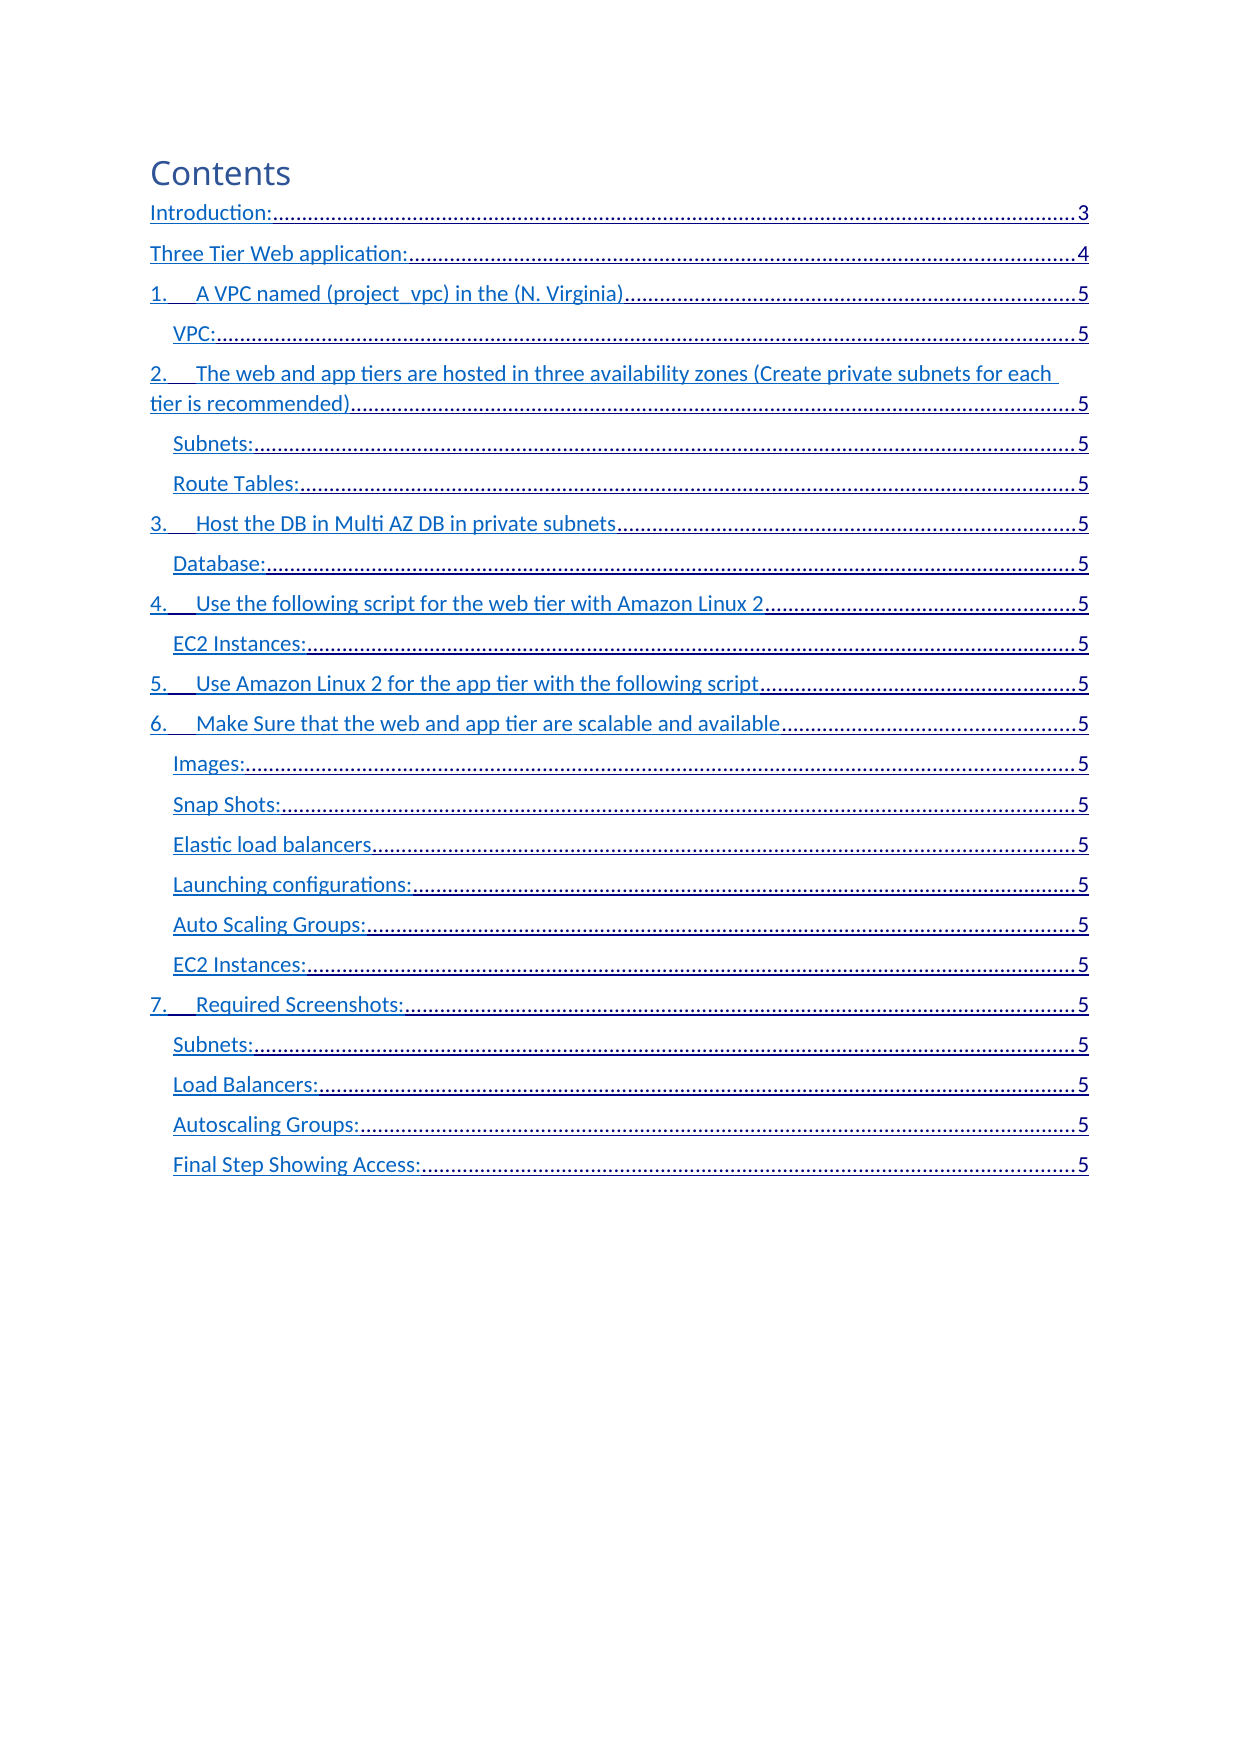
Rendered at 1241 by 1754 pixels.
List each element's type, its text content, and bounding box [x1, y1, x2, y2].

text Auto Scaling Groups: 5 [173, 910, 1090, 938]
text Elastic load balancers 5 [173, 830, 1090, 858]
text 7. Required Screenshots: 5 [150, 990, 1090, 1018]
text Images: 5 [173, 749, 1090, 778]
text Final Step Showing Access: 5 [173, 1151, 1090, 1179]
subtitle Contents [150, 150, 1090, 195]
text 1. A VPC named (project_vpc) in the (N. Virginia) 5 [150, 279, 1090, 307]
text Three Tier Web application: 4 [150, 239, 1090, 267]
text EC2 Instances: 5 [173, 629, 1090, 657]
text Launching configurations: 5 [173, 870, 1090, 898]
text Snap Shots: 5 [173, 790, 1090, 818]
text Introduction: 3 [150, 198, 1090, 227]
text 4. Use the following script for the web tier with Amazon Linux 2 5 [150, 589, 1090, 617]
text EC2 Instances: 5 [173, 950, 1090, 978]
text Database: 5 [173, 549, 1090, 577]
text 6. Make Sure that the web and app tier are scalable and available 5 [150, 709, 1090, 737]
text 3. Host the DB in Multi AZ DB in private subnets 5 [150, 509, 1090, 537]
text Subnets: 5 [173, 1030, 1090, 1058]
text VPC: 5 [173, 319, 1090, 347]
text 2. The web and app tiers are hosted in three availability zones (Create private subnets for each tier is recommended) 5 [150, 359, 1090, 417]
text Subnets: 5 [173, 429, 1090, 457]
text Load Balancers: 5 [173, 1070, 1090, 1098]
text Autoscaling Groups: 5 [173, 1111, 1090, 1138]
text 5. Use Amazon Linux 2 for the app tier with the following script 5 [150, 669, 1090, 697]
text Route Tables: 5 [173, 469, 1090, 497]
